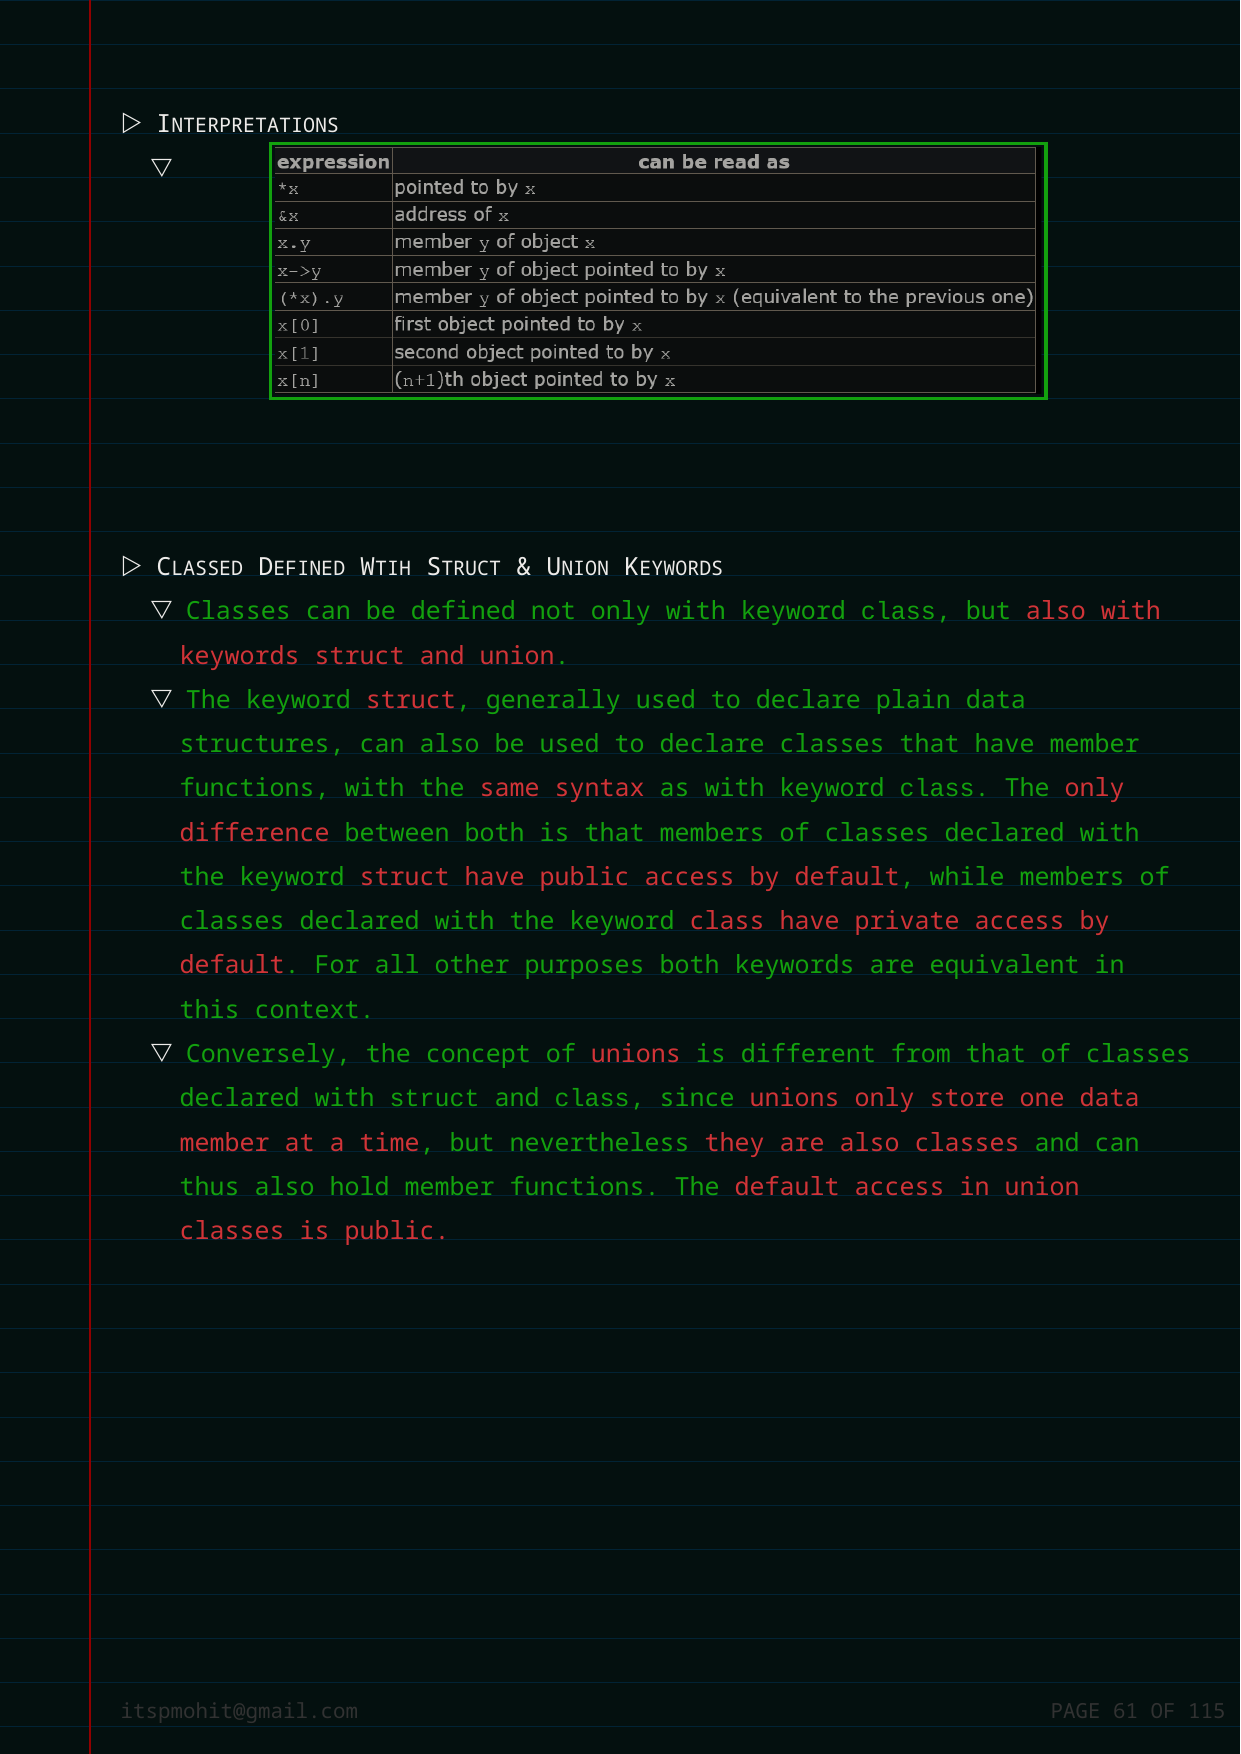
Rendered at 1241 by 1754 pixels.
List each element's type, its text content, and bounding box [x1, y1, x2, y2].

list Classes can be defined not only with keyword class, but also with keywords struct and union. [150, 584, 1196, 673]
subtitle Interpretations [120, 97, 1196, 142]
list The keyword struct, generally used to declare plain data structures, can also be used to declare classes that have member functions, with the same syntax as with keyword class. The only difference between both is that members of classes declared with the keyword struct have public access by default, while members of classes declared with the keyword class have private access by default. For all other purposes both keywords are equivalent in this context. [150, 673, 1196, 1027]
list Conversely, the concept of unions is different from that of classes declared with struct and class, since unions only store one data member at a time, but nevertheless they are also classes and can thus also hold member functions. The default access in union classes is public. [150, 1027, 1196, 1248]
subtitle Classed Defined Wtih Struct & Union Keywords [120, 540, 1196, 584]
picture [275, 147, 1042, 394]
